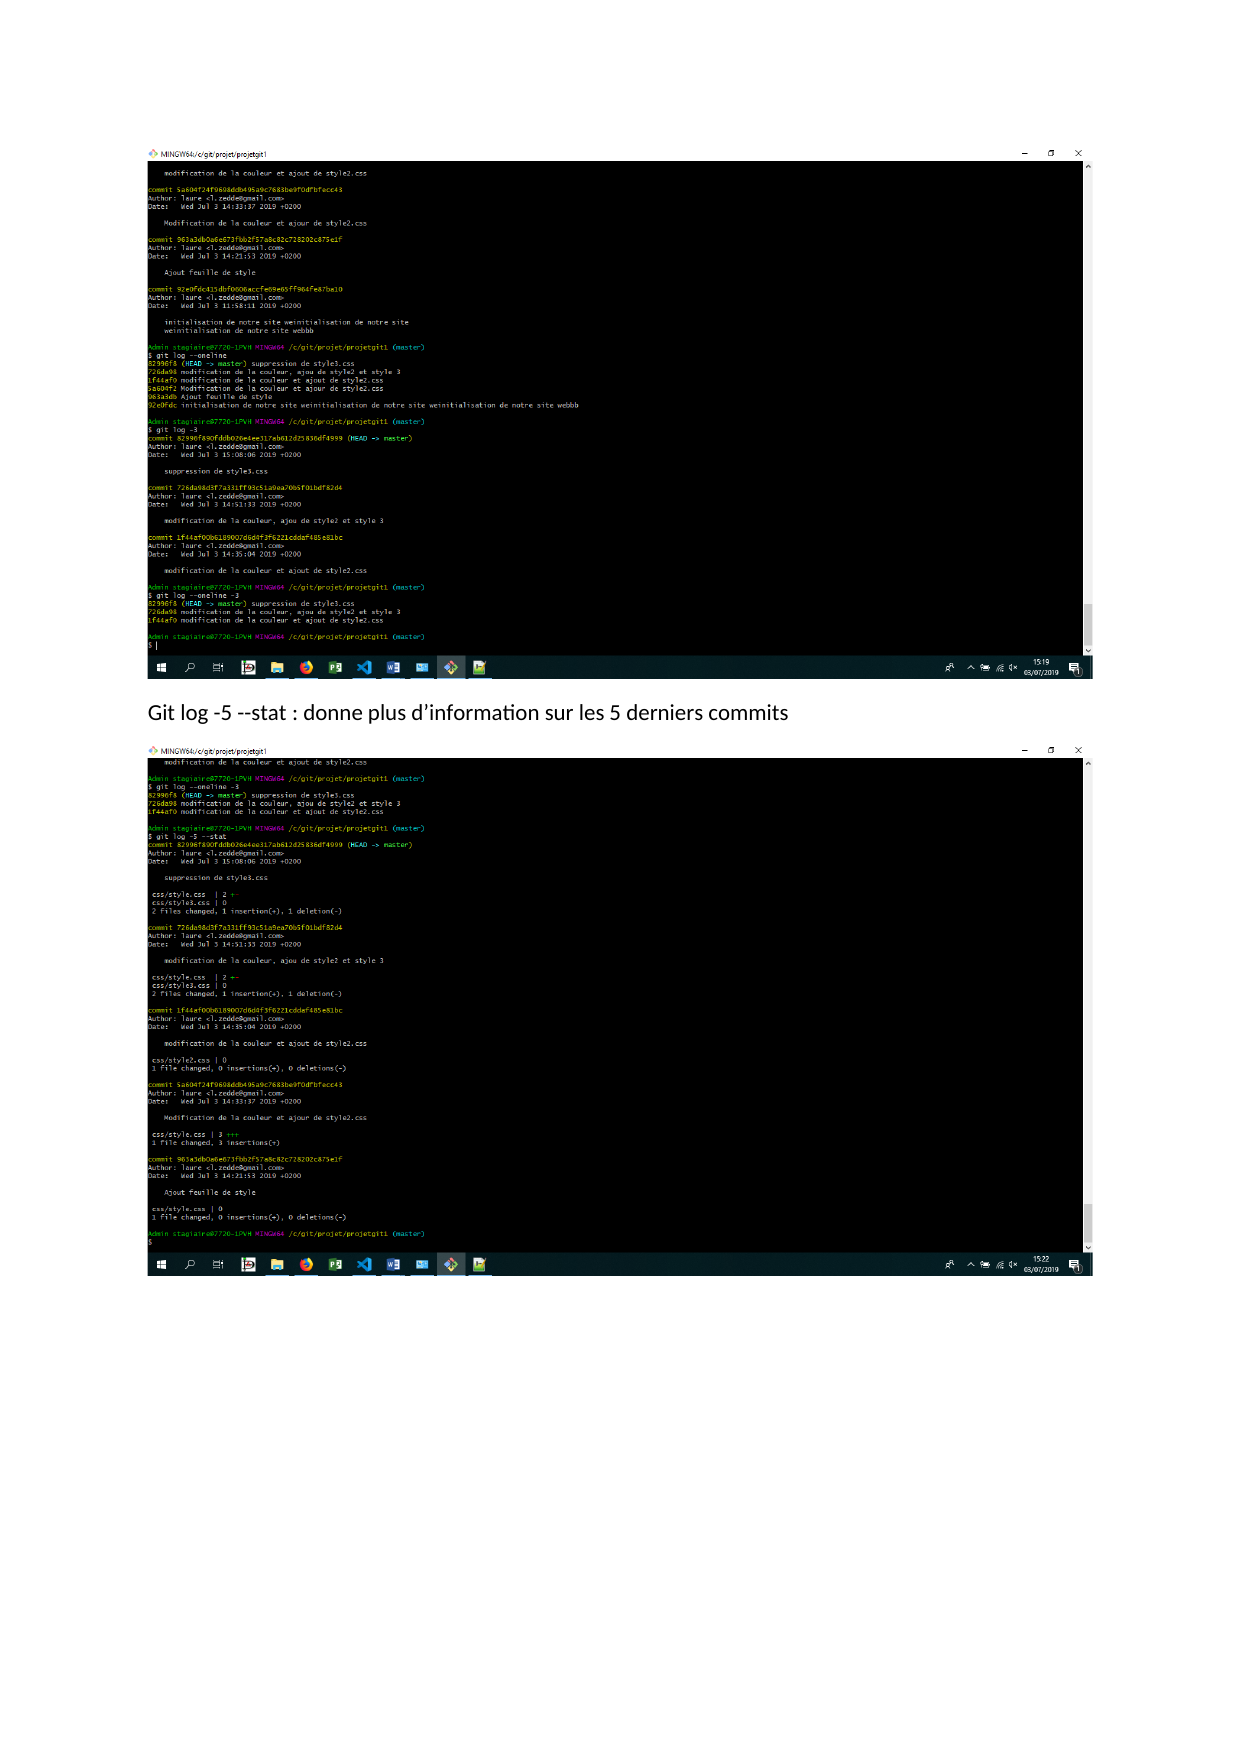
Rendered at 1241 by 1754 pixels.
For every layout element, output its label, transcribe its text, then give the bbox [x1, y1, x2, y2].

picture [147, 147, 1093, 679]
picture [147, 744, 1093, 1276]
text Git log -5 --stat : donne plus d’information sur les 5 derniers commits [148, 698, 1093, 726]
